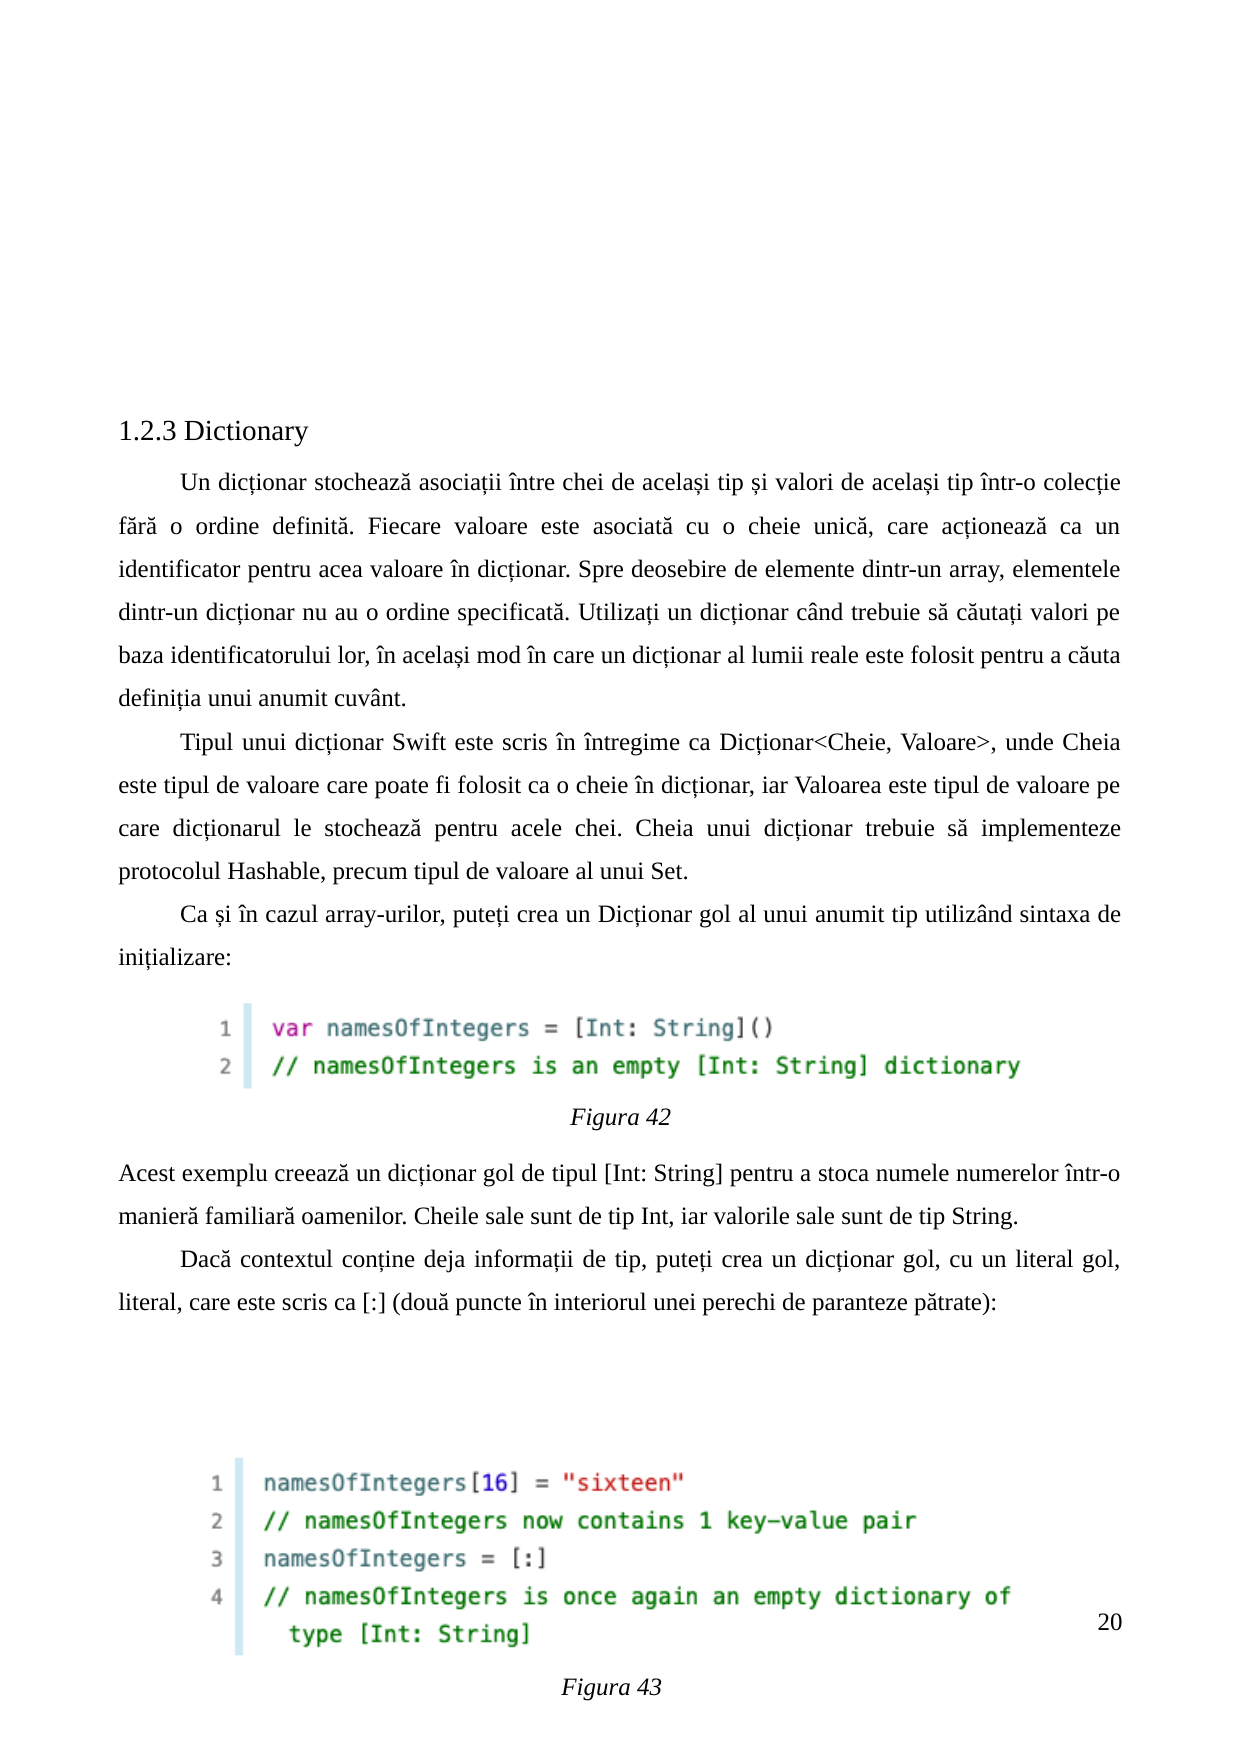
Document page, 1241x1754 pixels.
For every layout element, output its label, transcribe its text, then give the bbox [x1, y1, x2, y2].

text Acest exemplu creează un dicționar gol de tipul [Int: String] pentru a stoca numele numerelor într-o manieră familiară oamenilor. Cheile sale sunt de tip Int, iar valorile sale sunt de tip String. [118, 1115, 1122, 1230]
text Dacă contextul conține deja informații de tip, puteți crea un dicționar gol, cu un literal gol, literal, care este scris ca [:] (două puncte în interiorul unei perechi de paranteze pătrate): [118, 1244, 1122, 1316]
text Figura 43 [195, 1672, 1028, 1701]
picture [210, 998, 1032, 1097]
text Tipul unui dicționar Swift este scris în întregime ca Dicționar<Cheie, Valoare>, unde Cheia este tipul de valoare care poate fi folosit ca o cheie în dicționar, iar Valoarea este tipul de valoare pe care dicționarul le stochează pentru acele chei. Cheia unui dicționar trebuie să implementeze protocolul Hashable, precum tipul de valoare al unui Set. [118, 727, 1122, 885]
picture [195, 1451, 1028, 1672]
subtitle 1.2.3 Dictionary [118, 413, 1122, 446]
text Un dicționar stochează asociații între chei de același tip și valori de același tip într-o colecție fără o ordine definită. Fiecare valoare este asociată cu o cheie unică, care acționează ca un identificator pentru acea valoare în dicționar. Spre deosebire de elemente dintr-un array, elementele dintr-un dicționar nu au o ordine specificată. Utilizați un dicționar când trebuie să căutați valori pe baza identificatorului lor, în același mod în care un dicționar al lumii reale este folosit pentru a căuta definiția unui anumit cuvânt. [118, 463, 1122, 712]
text Ca și în cazul array-urilor, puteți crea un Dicționar gol al unui anumit tip utilizând sintaxa de inițializare: [118, 899, 1122, 971]
text Figura 42 [210, 1097, 1031, 1131]
